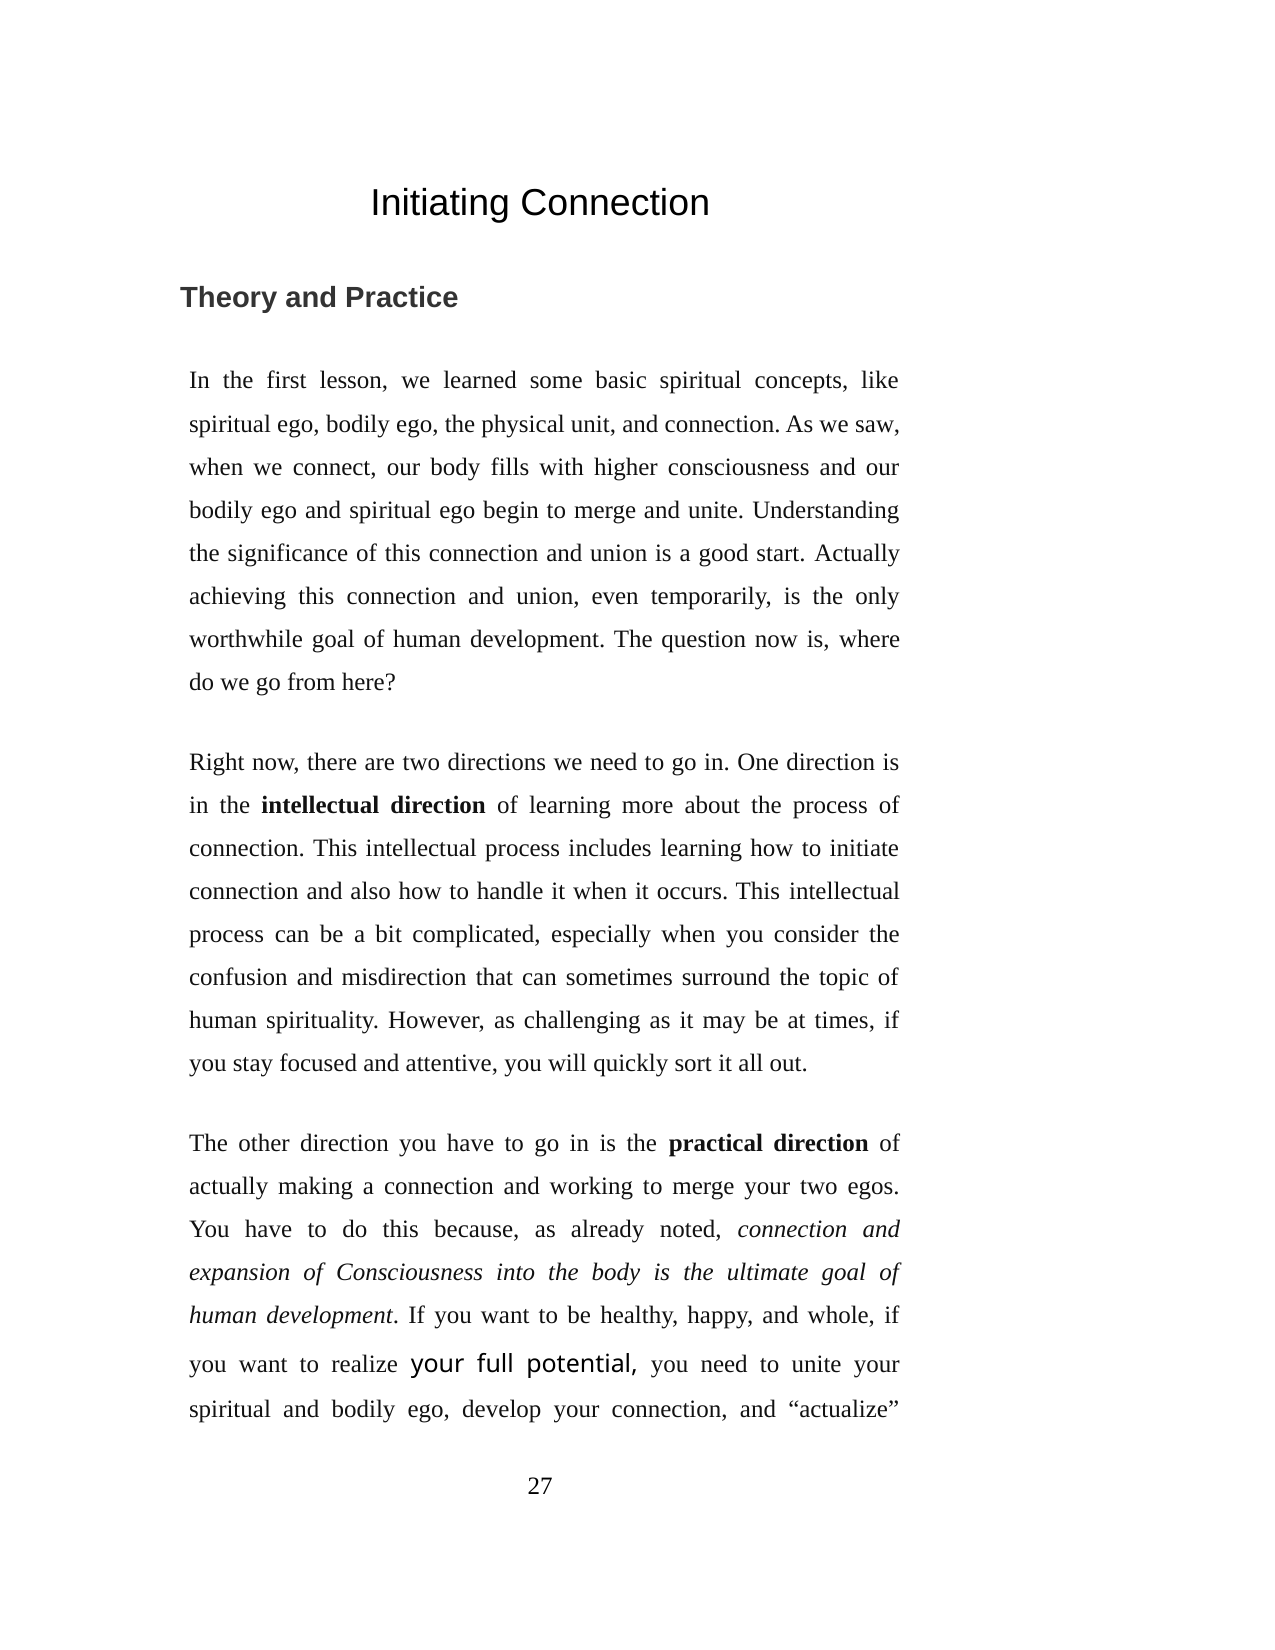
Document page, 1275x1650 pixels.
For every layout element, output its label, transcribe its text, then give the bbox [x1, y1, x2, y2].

text Right now, there are two directions we need to go in. One direction is in the intellectual direction of learning more about the process of connection. This intellectual process includes learning how to initiate connection and also how to handle it when it occurs. This intellectual process can be a bit complicated, especially when you consider the confusion and misdirection that can sometimes surround the topic of human spirituality. However, as challenging as it may be at times, if you stay focused and attentive, you will quickly sort it all out. [189, 747, 900, 1077]
subtitle Theory and Practice [180, 280, 900, 314]
text In the first lesson, we learned some basic spiritual concepts, like spiritual ego, bodily ego, the physical unit, and connection. As we saw, when we connect, our body fills with higher consciousness and our bodily ego and spiritual ego begin to merge and unite. Understanding the significance of this connection and union is a good start. Actually achieving this connection and union, even temporarily, is the only worthwhile goal of human development. The question now is, where do we go from here? [189, 366, 900, 696]
subtitle Initiating Connection [180, 180, 900, 223]
text The other direction you have to go in is the practical direction of actually making a connection and working to merge your two egos. You have to do this because, as already noted, connection and expansion of Consciousness into the body is the ultimate goal of human development. If you want to be healthy, happy, and whole, if you want to realize your full potential, you need to unite your spiritual and bodily ego, develop your connection, and “actualize” [189, 1128, 900, 1423]
